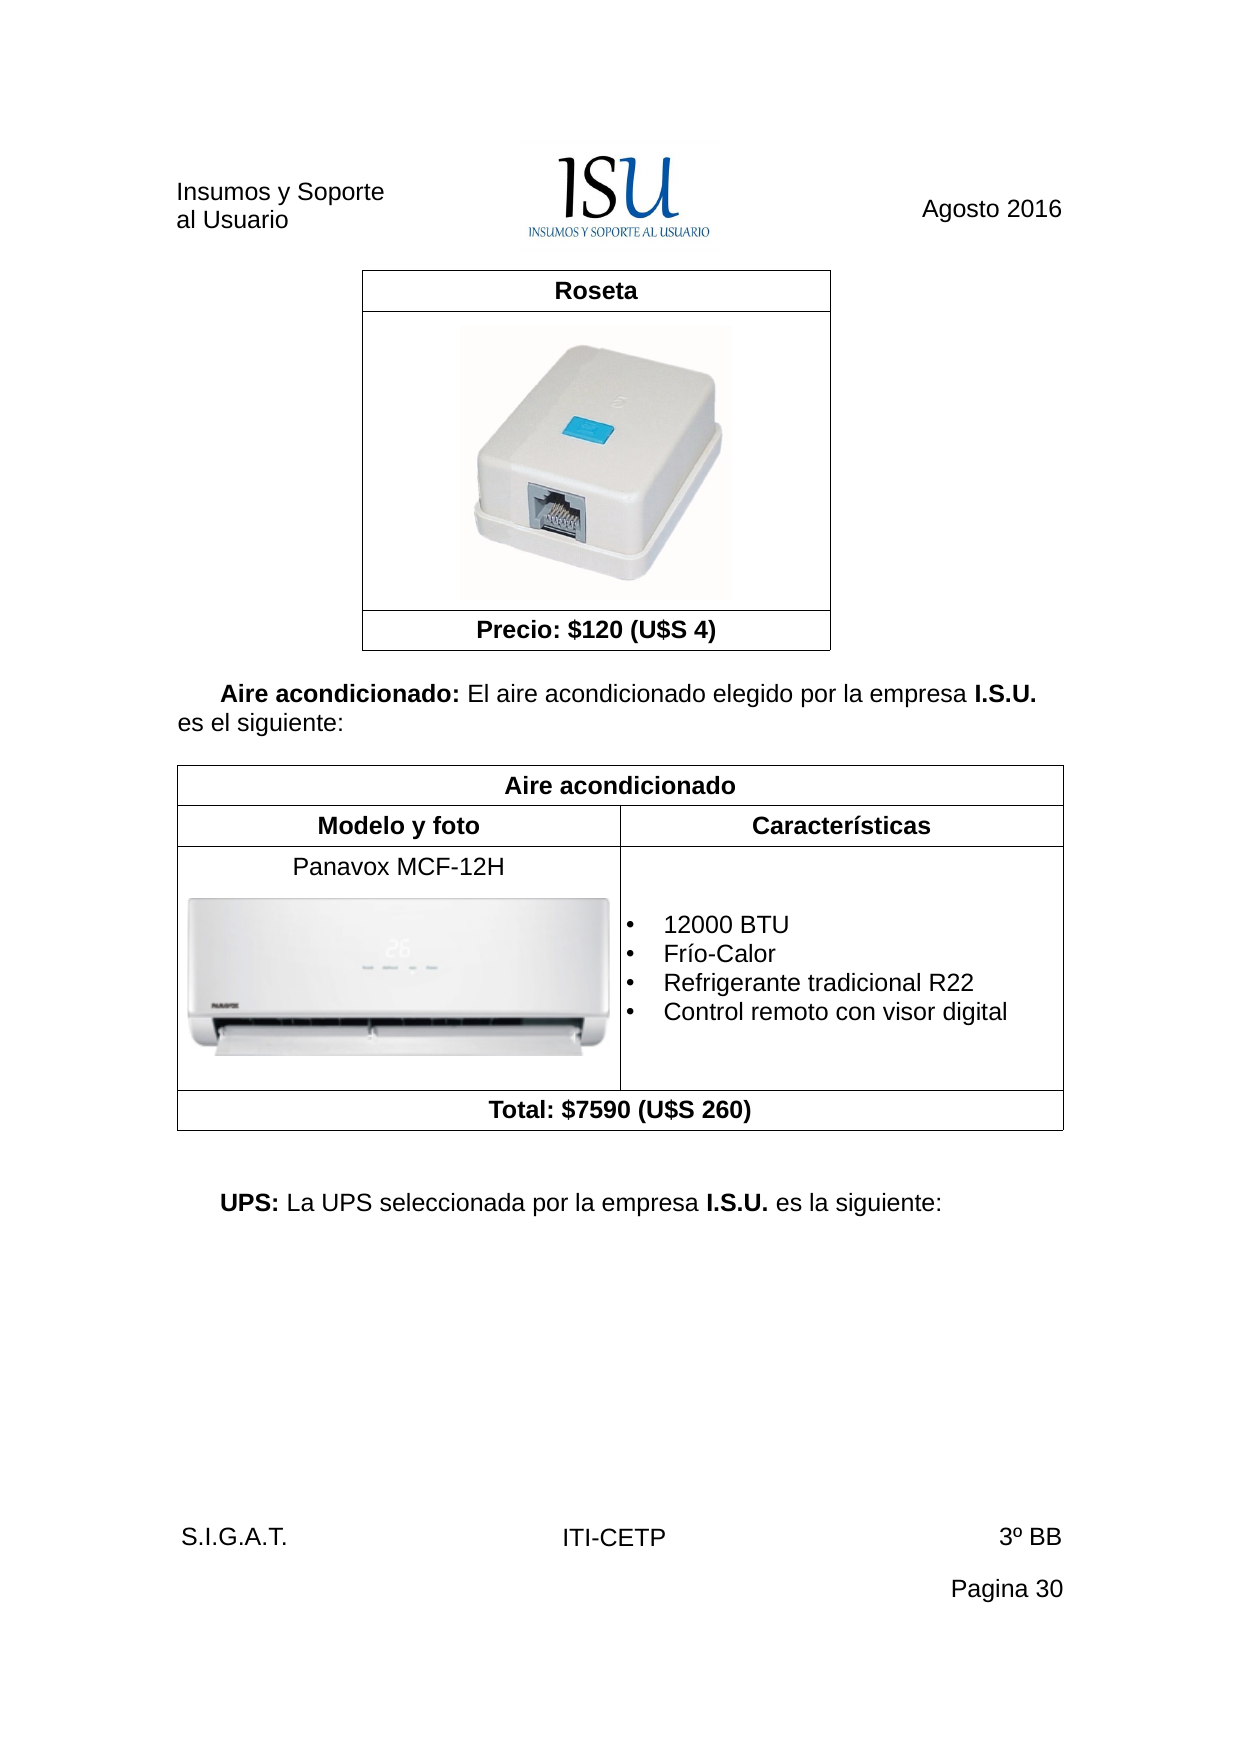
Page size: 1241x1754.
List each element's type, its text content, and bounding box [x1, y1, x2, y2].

table_cell Precio: $120 (U$S 4) [363, 611, 830, 650]
text UPS: La UPS seleccionada por la empresa I.S.U. es la siguiente: [177, 1188, 1063, 1216]
picture [517, 138, 723, 252]
table_cell Panavox MCF-12H [178, 847, 620, 1090]
table_header Roseta [363, 271, 830, 311]
table_cell Modelo y foto [178, 806, 620, 846]
table_cell 12000 BTU Frío-Calor Refrigerante tradicional R22 Control remoto con visor digital [621, 847, 1063, 1090]
table_header Aire acondicionado [178, 766, 1063, 805]
table_cell Total: $7590 (U$S 260) [178, 1091, 1063, 1130]
picture [187, 898, 610, 1056]
text Aire acondicionado: El aire acondicionado elegido por la empresa I.S.U. es el siguiente: [177, 679, 1063, 736]
table_cell Características [621, 806, 1063, 846]
picture [459, 326, 733, 600]
table_cell [363, 312, 830, 609]
